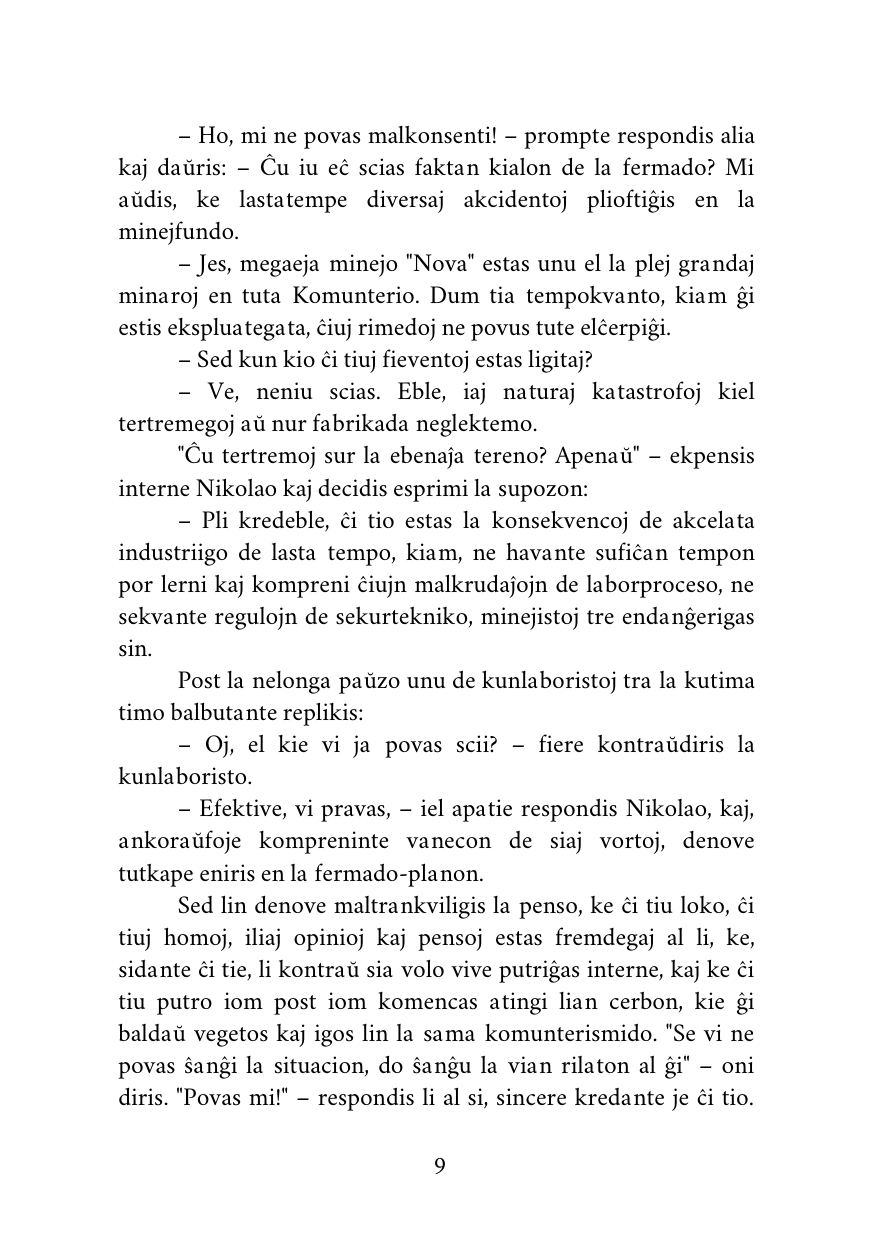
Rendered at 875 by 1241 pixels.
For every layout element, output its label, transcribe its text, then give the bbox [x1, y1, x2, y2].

text – Ho, mi ne povas malkonsenti! – prompte respondis alia kaj daŭris: – Ĉu iu eĉ scias faktan kialon de la fermado? Mi aŭdis, ke lastatempe diversaj akcidentoj plioftiĝis en la minejfundo. [118, 118, 756, 246]
text Post la nelonga paŭzo unu de kunlaboristoj tra la kutima timo balbutante replikis: [118, 663, 756, 728]
text – Sed kun kio ĉi tiuj fieventoj estas ligitaj? [118, 343, 756, 375]
text – Efektive, vi pravas, – iel apatie respondis Nikolao, kaj, ankoraŭfoje kompreninte vanecon de siaj vortoj, denove tutkape eniris en la fermado-planon. [118, 792, 756, 888]
text – Jes, megaeja minejo "Nova" estas unu el la plej grandaj minaroj en tuta Komunterio. Dum tia tempokvanto, kiam ĝi estis ekspluategata, ĉiuj rimedoj ne povus tute elĉerpiĝi. [118, 246, 756, 343]
text – Ve, neniu scias. Eble, iaj naturaj katastrofoj kiel tertremegoj aŭ nur fabrikada neglektemo. [118, 375, 756, 439]
text – Pli kredeble, ĉi tio estas la konsekvencoj de akcelata industriigo de lasta tempo, kiam, ne havante sufiĉan tempon por lerni kaj kompreni ĉiujn malkrudaĵojn de laborproceso, ne sekvante regulojn de sekurtekniko, minejistoj tre endanĝerigas sin. [118, 503, 756, 663]
text – Oj, el kie vi ja povas scii? – fiere kontraŭdiris la kunlaboristo. [118, 728, 756, 792]
text Sed lin denove maltrankviligis la penso, ke ĉi tiu loko, ĉi tiuj homoj, iliaj opinioj kaj pensoj estas fremdegaj al li, ke, sidante ĉi tie, li kontraŭ sia volo vive putriĝas interne, kaj ke ĉi tiu putro iom post iom komencas atingi lian cerbon, kie ĝi baldaŭ vegetos kaj igos lin la sama komunterismido. "Se vi ne povas ŝanĝi la situacion, do ŝanĝu la vian rilaton al ĝi" – oni diris. "Povas mi!" – respondis li al si, sincere kredante je ĉi tio. [118, 888, 756, 1113]
text "Ĉu tertremoj sur la ebenaĵa tereno? Apenaŭ" – ekpensis interne Nikolao kaj decidis esprimi la supozon: [118, 439, 756, 503]
